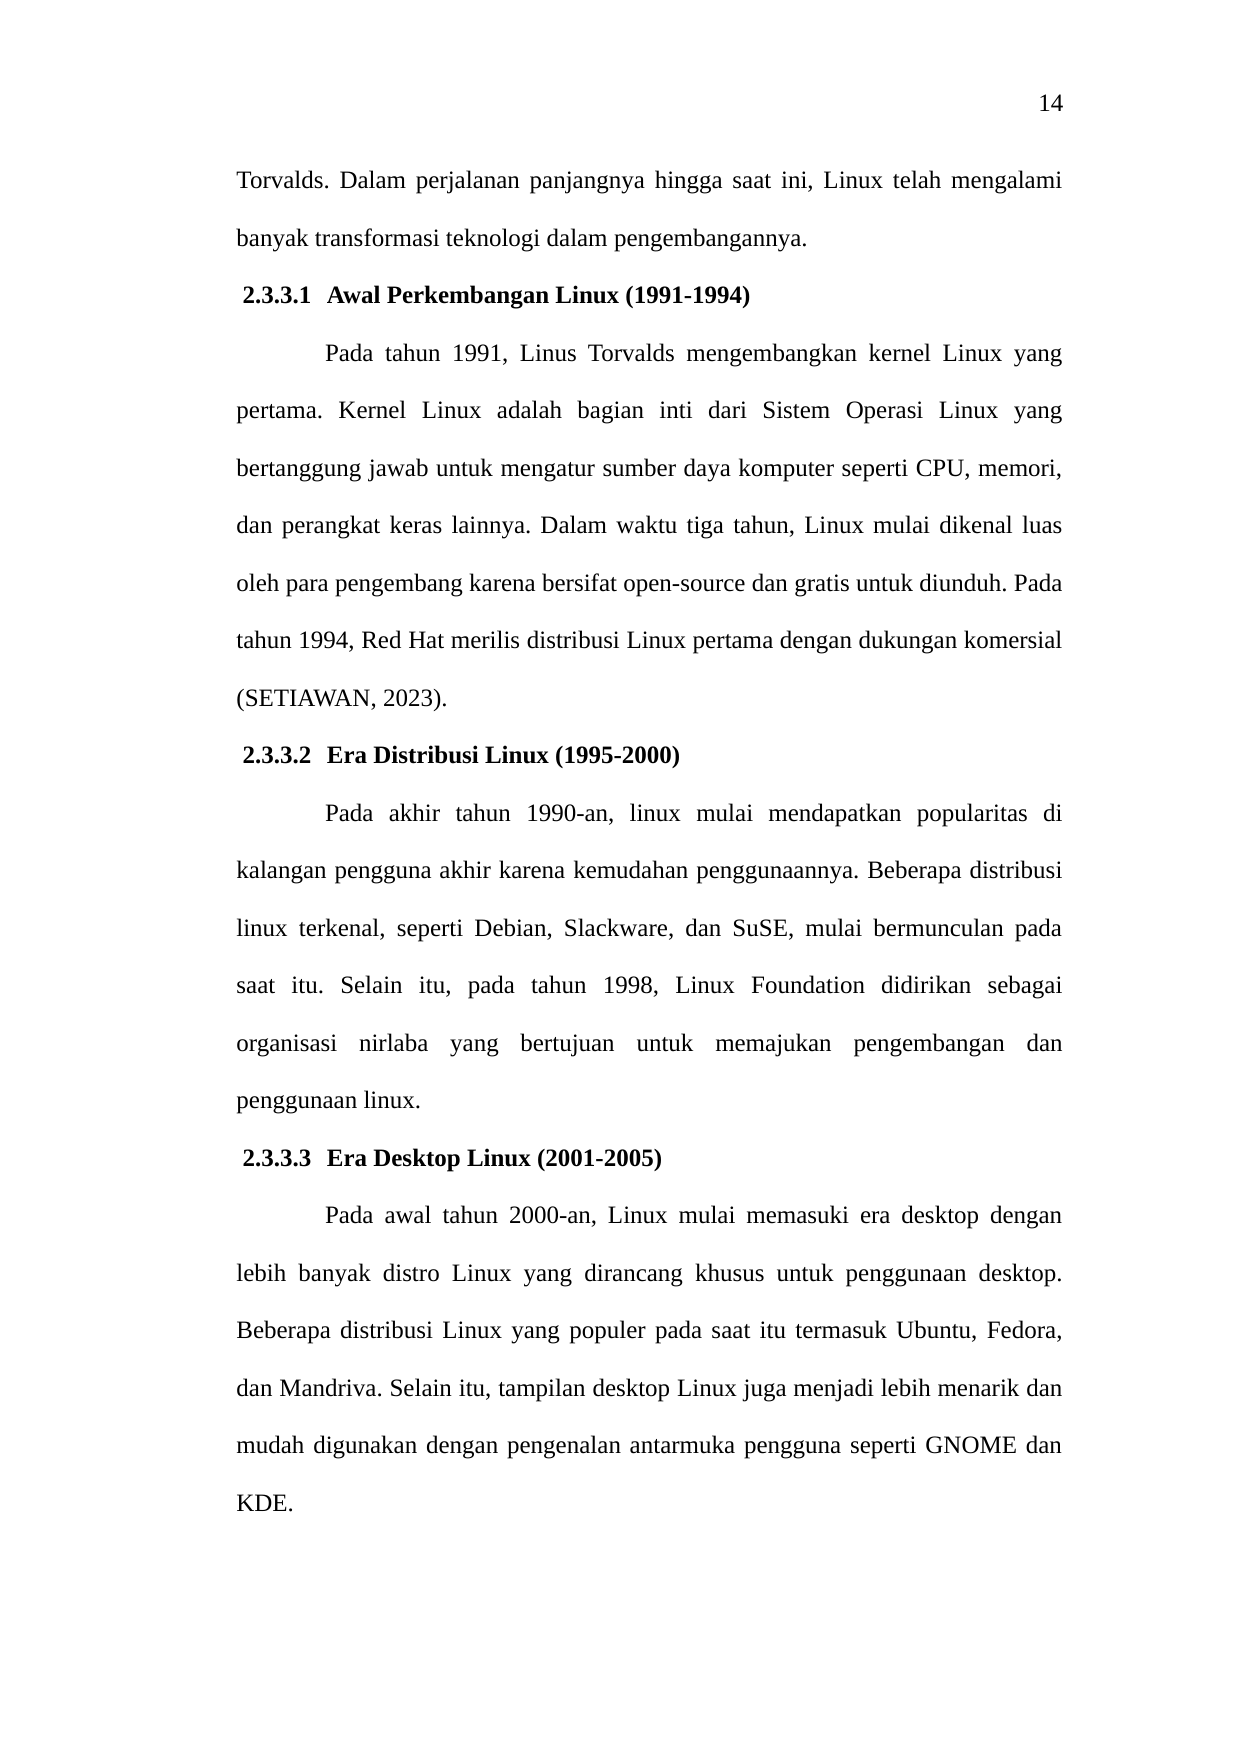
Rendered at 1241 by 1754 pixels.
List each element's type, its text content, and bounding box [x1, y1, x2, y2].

subtitle Awal Perkembangan Linux (1991-1994) [236, 280, 1063, 309]
subtitle Era Desktop Linux (2001-2005) [236, 1143, 1063, 1172]
subtitle Era Distribusi Linux (1995-2000) [236, 740, 1063, 769]
text Pada awal tahun 2000-an, Linux mulai memasuki era desktop dengan lebih banyak distro Linux yang dirancang khusus untuk penggunaan desktop. Beberapa distribusi Linux yang populer pada saat itu termasuk Ubuntu, Fedora, dan Mandriva. Selain itu, tampilan desktop Linux juga menjadi lebih menarik dan mudah digunakan dengan pengenalan antarmuka pengguna seperti GNOME dan KDE. [236, 1200, 1063, 1517]
text Pada tahun 1991, Linus Torvalds mengembangkan kernel Linux yang pertama. Kernel Linux adalah bagian inti dari Sistem Operasi Linux yang bertanggung jawab untuk mengatur sumber daya komputer seperti CPU, memori, dan perangkat keras lainnya. Dalam waktu tiga tahun, Linux mulai dikenal luas oleh para pengembang karena bersifat open-source dan gratis untuk diunduh. Pada tahun 1994, Red Hat merilis distribusi Linux pertama dengan dukungan komersial (SETIAWAN, 2023)⁠. [236, 338, 1063, 712]
text Pada akhir tahun 1990-an, linux mulai mendapatkan popularitas di kalangan pengguna akhir karena kemudahan penggunaannya. Beberapa distribusi linux terkenal, seperti Debian, Slackware, dan SuSE, mulai bermunculan pada saat itu. Selain itu, pada tahun 1998, Linux Foundation didirikan sebagai organisasi nirlaba yang bertujuan untuk memajukan pengembangan dan penggunaan linux. [236, 798, 1063, 1114]
text Torvalds. Dalam perjalanan panjangnya hingga saat ini, Linux telah mengalami banyak transformasi teknologi dalam pengembangannya. [236, 165, 1063, 252]
